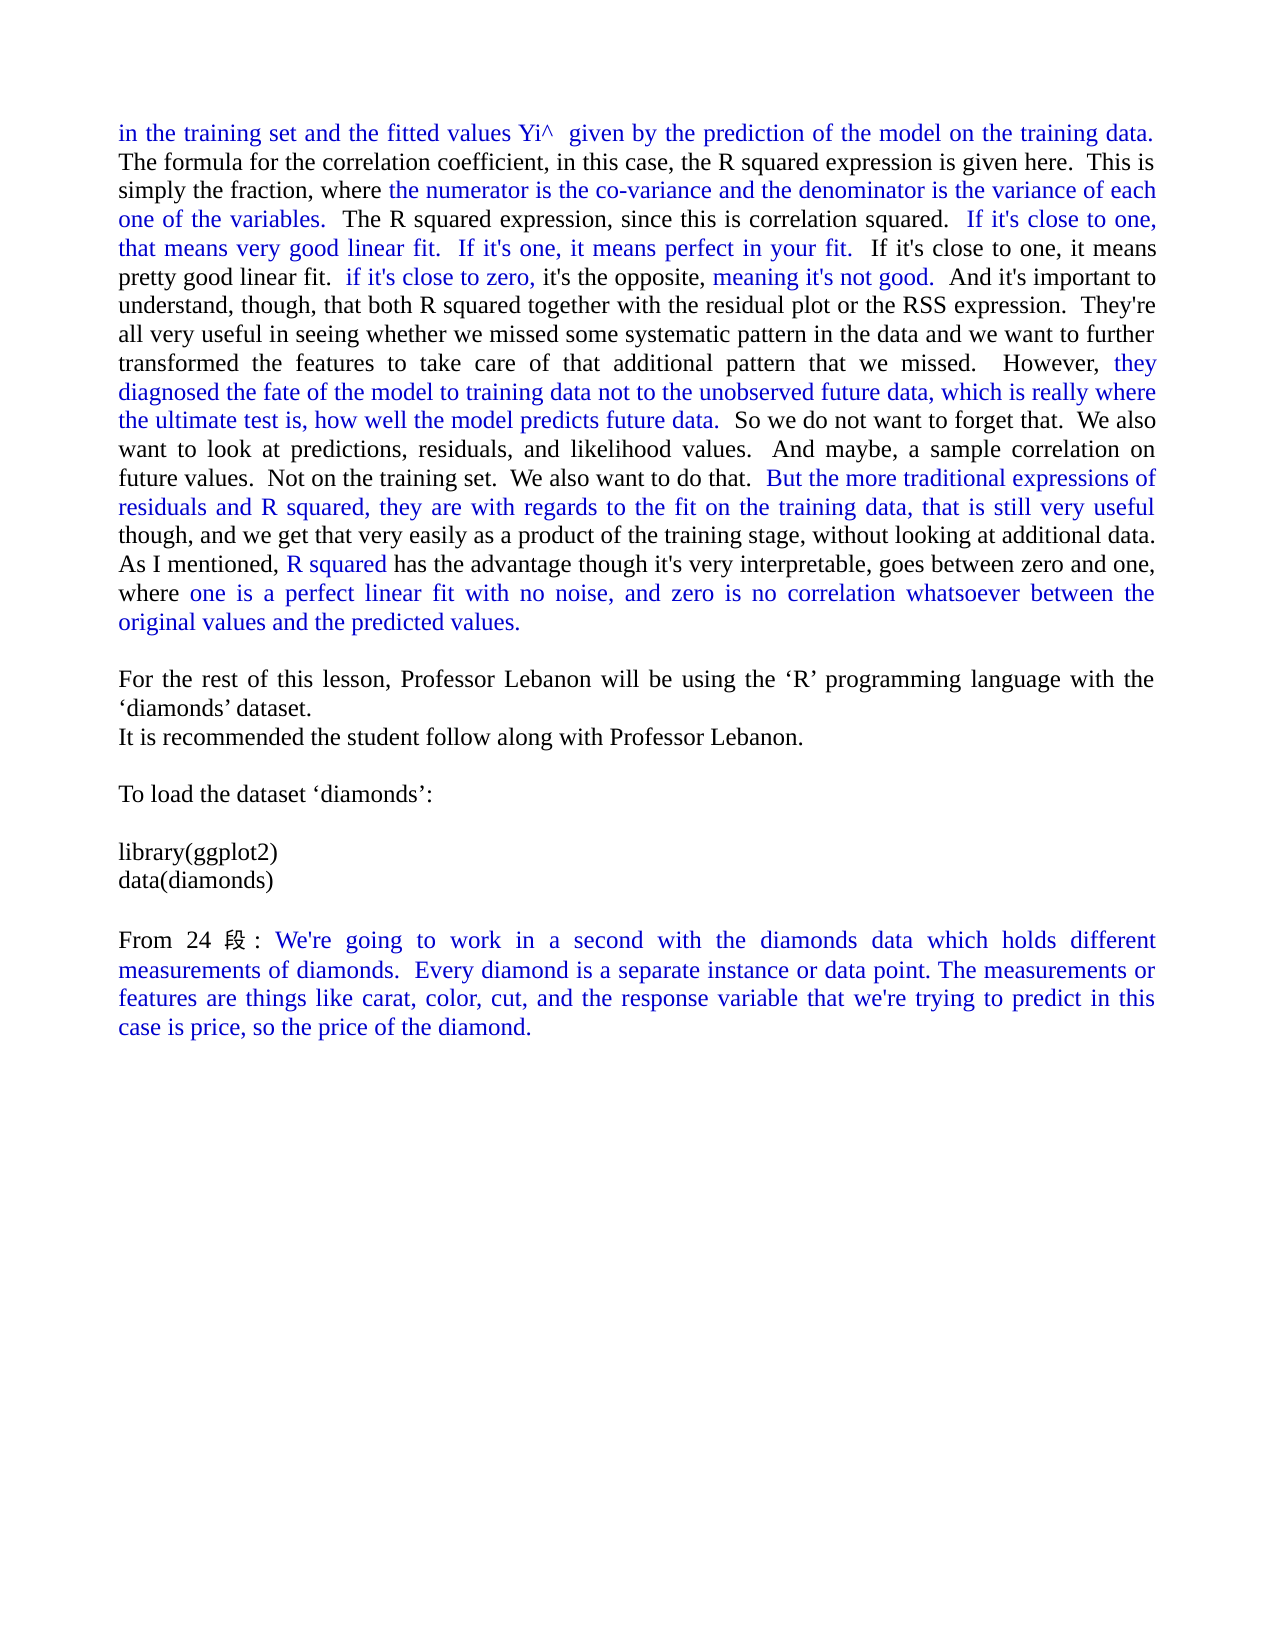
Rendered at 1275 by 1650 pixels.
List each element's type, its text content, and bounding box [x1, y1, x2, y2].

text It is recommended the student follow along with Professor Lebanon. [118, 722, 1157, 751]
text data(diamonds) [118, 866, 1157, 894]
text library(ggplot2) [118, 837, 1157, 866]
text For the rest of this lesson, Professor Lebanon will be using the ‘R’ programming language with the ‘diamonds’ dataset. [118, 664, 1157, 722]
text in the training set and the fitted values Yi^ given by the prediction of the model on the training data. The formula for the correlation coefficient, in this case, the R squared expression is given here. This is simply the fraction, where the numerator is the co-variance and the denominator is the variance of each one of the variables. The R squared expression, since this is correlation squared. If it's close to one, that means very good linear fit. If it's one, it means perfect in your fit. If it's close to one, it means pretty good linear fit. if it's close to zero, it's the opposite, meaning it's not good. And it's important to understand, though, that both R squared together with the residual plot or the RSS expression. They're all very useful in seeing whether we missed some systematic pattern in the data and we want to further transformed the features to take care of that additional pattern that we missed. However, they diagnosed the fate of the model to training data not to the unobserved future data, which is really where the ultimate test is, how well the model predicts future data. So we do not want to forget that. We also want to look at predictions, residuals, and likelihood values. And maybe, a sample correlation on future values. Not on the training set. We also want to do that. But the more traditional expressions of residuals and R squared, they are with regards to the fit on the training data, that is still very useful though, and we get that very easily as a product of the training stage, without looking at additional data. As I mentioned, R squared has the advantage though it's very interpretable, goes between zero and one, where one is a perfect linear fit with no noise, and zero is no correlation whatsoever between the original values and the predicted values. [118, 118, 1157, 636]
text From 24段: We're going to work in a second with the diamonds data which holds different measurements of diamonds. Every diamond is a separate instance or data point. The measurements or features are things like carat, color, cut, and the response variable that we're trying to predict in this case is price, so the price of the diamond. [118, 923, 1157, 1041]
text To load the dataset ‘diamonds’: [118, 779, 1157, 808]
